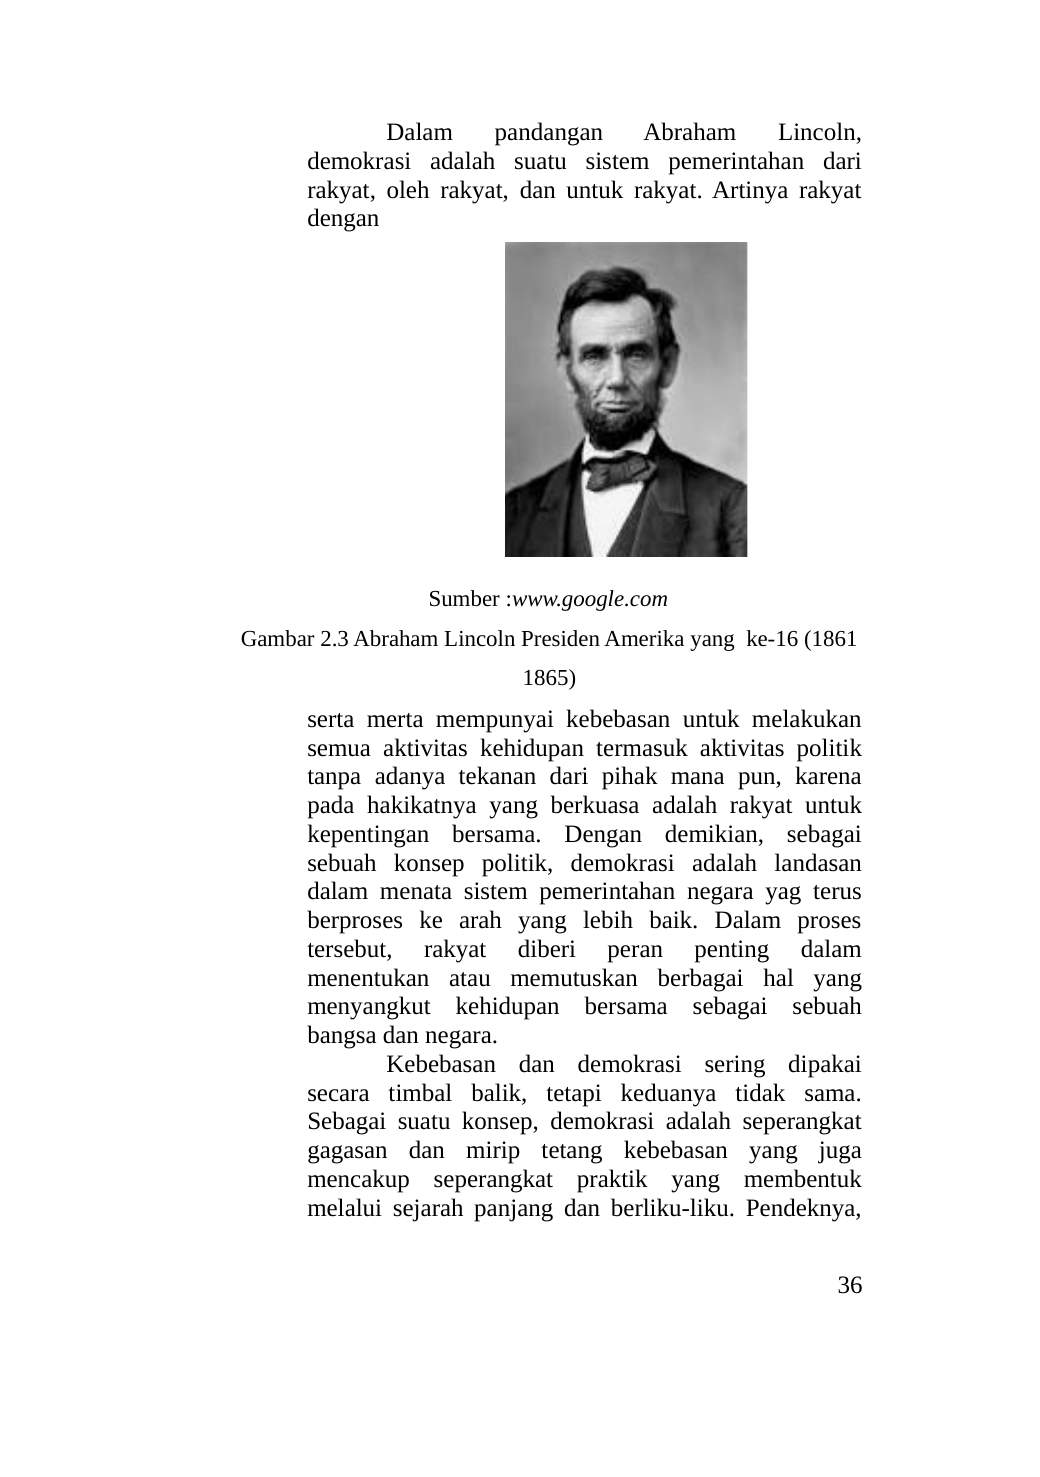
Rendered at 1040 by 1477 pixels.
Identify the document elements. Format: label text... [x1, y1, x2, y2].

text Sumber :www.google.com [236, 586, 862, 612]
text serta merta mempunyai kebebasan untuk melakukan semua aktivitas kehidupan termasuk aktivitas politik tanpa adanya tekanan dari pihak mana pun, karena pada hakikatnya yang berkuasa adalah rakyat untuk kepentingan bersama. Dengan demikian, sebagai sebuah konsep politik, demokrasi adalah landasan dalam menata sistem pemerintahan negara yag terus berproses ke arah yang lebih baik. Dalam proses tersebut, rakyat diberi peran penting dalam menentukan atau memutuskan berbagai hal yang menyangkut kehidupan bersama sebagai sebuah bangsa dan negara. [307, 704, 862, 1049]
text Dalam pandangan Abraham Lincoln, demokrasi adalah suatu sistem pemerintahan dari rakyat, oleh rakyat, dan untuk rakyat. Artinya rakyat dengan [307, 117, 862, 232]
picture [505, 242, 748, 557]
text Kebebasan dan demokrasi sering dipakai secara timbal balik, tetapi keduanya tidak sama. Sebagai suatu konsep, demokrasi adalah seperangkat gagasan dan mirip tetang kebebasan yang juga mencakup seperangkat praktik yang membentuk melalui sejarah panjang dan berliku-liku. Pendeknya, [307, 1049, 862, 1221]
text Gambar 2.3 Abraham Lincoln Presiden Amerika yang ke-16 (1861 1865) [236, 625, 862, 691]
